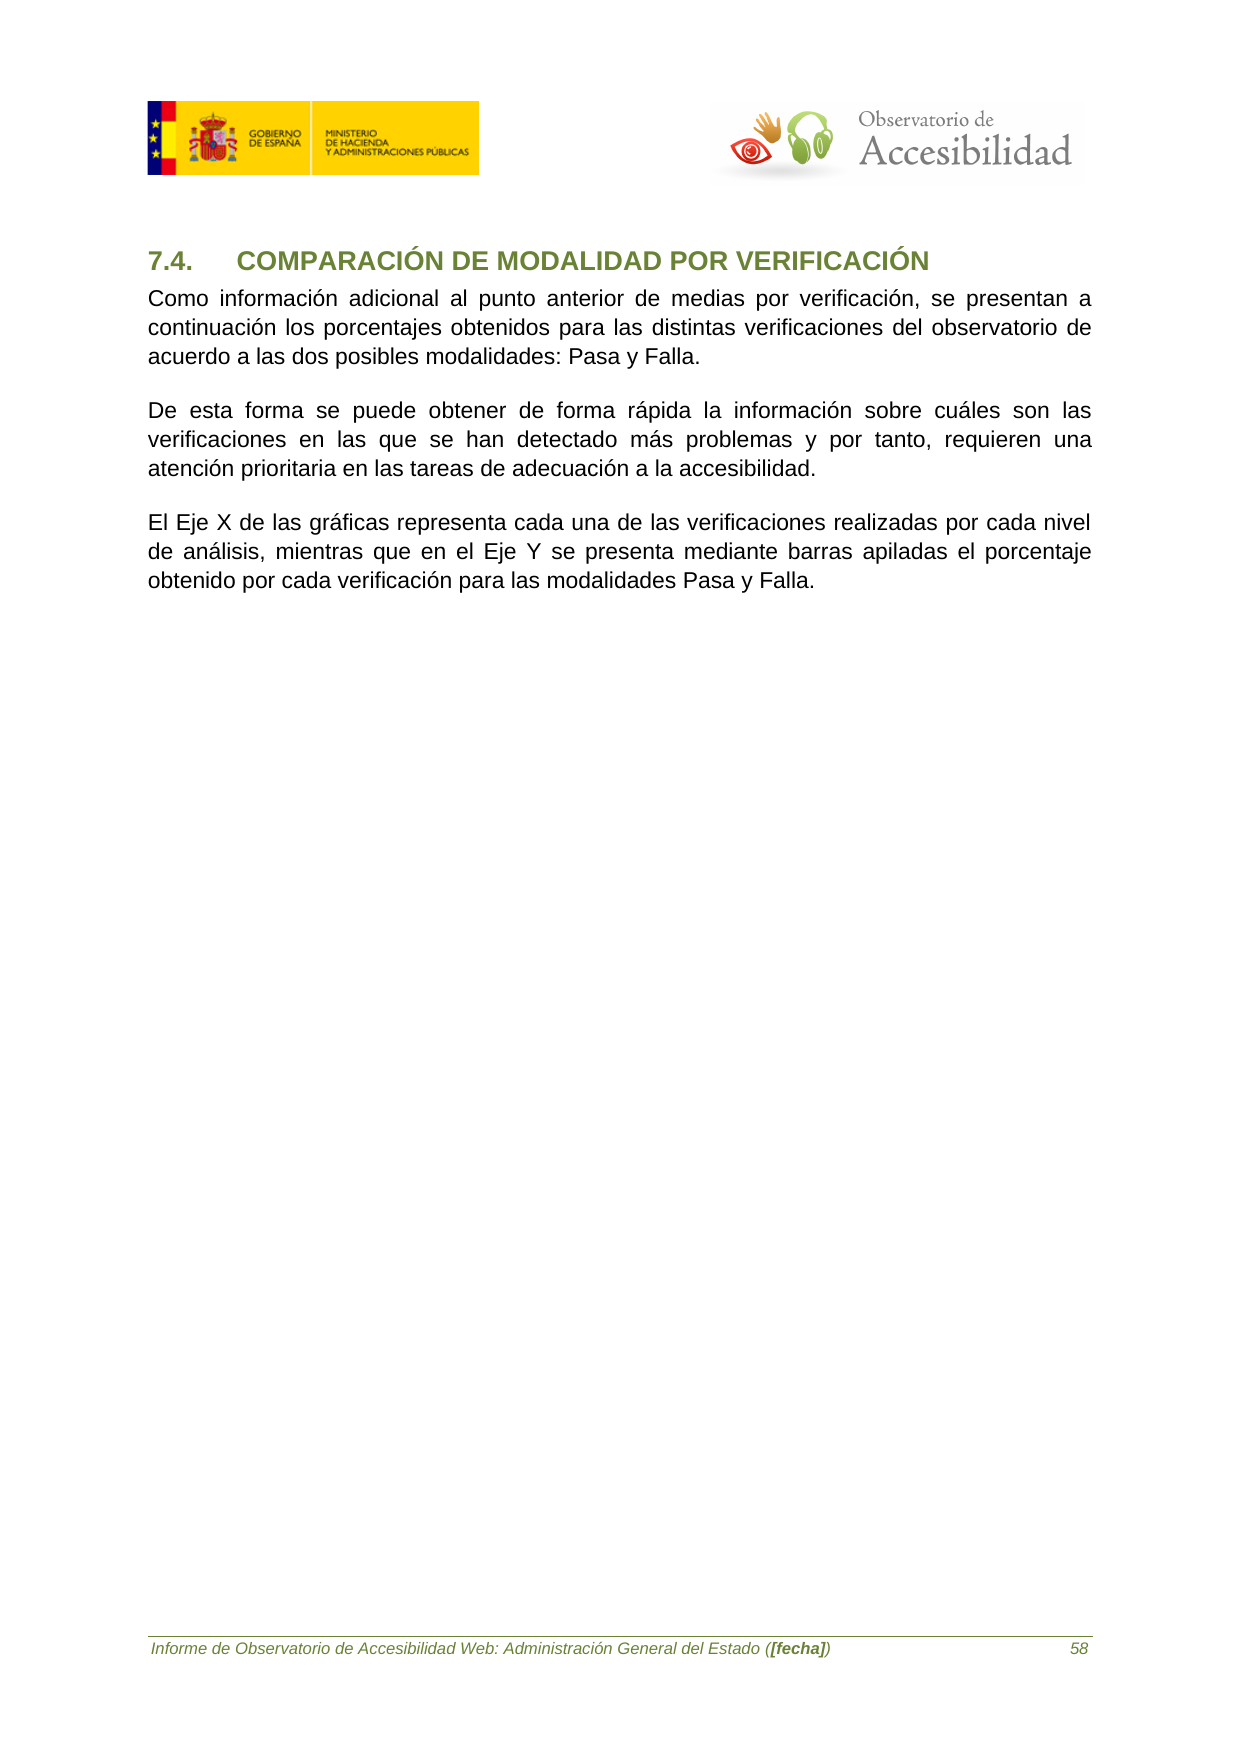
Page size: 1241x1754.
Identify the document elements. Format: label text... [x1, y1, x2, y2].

subtitle Comparación de Modalidad por Verificación [148, 245, 1092, 276]
text El Eje X de las gráficas representa cada una de las verificaciones realizadas por cada nivel de análisis, mientras que en el Eje Y se presenta mediante barras apiladas el porcentaje obtenido por cada verificación para las modalidades Pasa y Falla. [148, 509, 1092, 593]
picture [710, 102, 1086, 185]
text De esta forma se puede obtener de forma rápida la información sobre cuáles son las verificaciones en las que se han detectado más problemas y por tanto, requieren una atención prioritaria en las tareas de adecuación a la accesibilidad. [148, 397, 1092, 481]
picture [147, 101, 479, 175]
text Como información adicional al punto anterior de medias por verificación, se presentan a continuación los porcentajes obtenidos para las distintas verificaciones del observatorio de acuerdo a las dos posibles modalidades: Pasa y Falla. [148, 285, 1092, 369]
